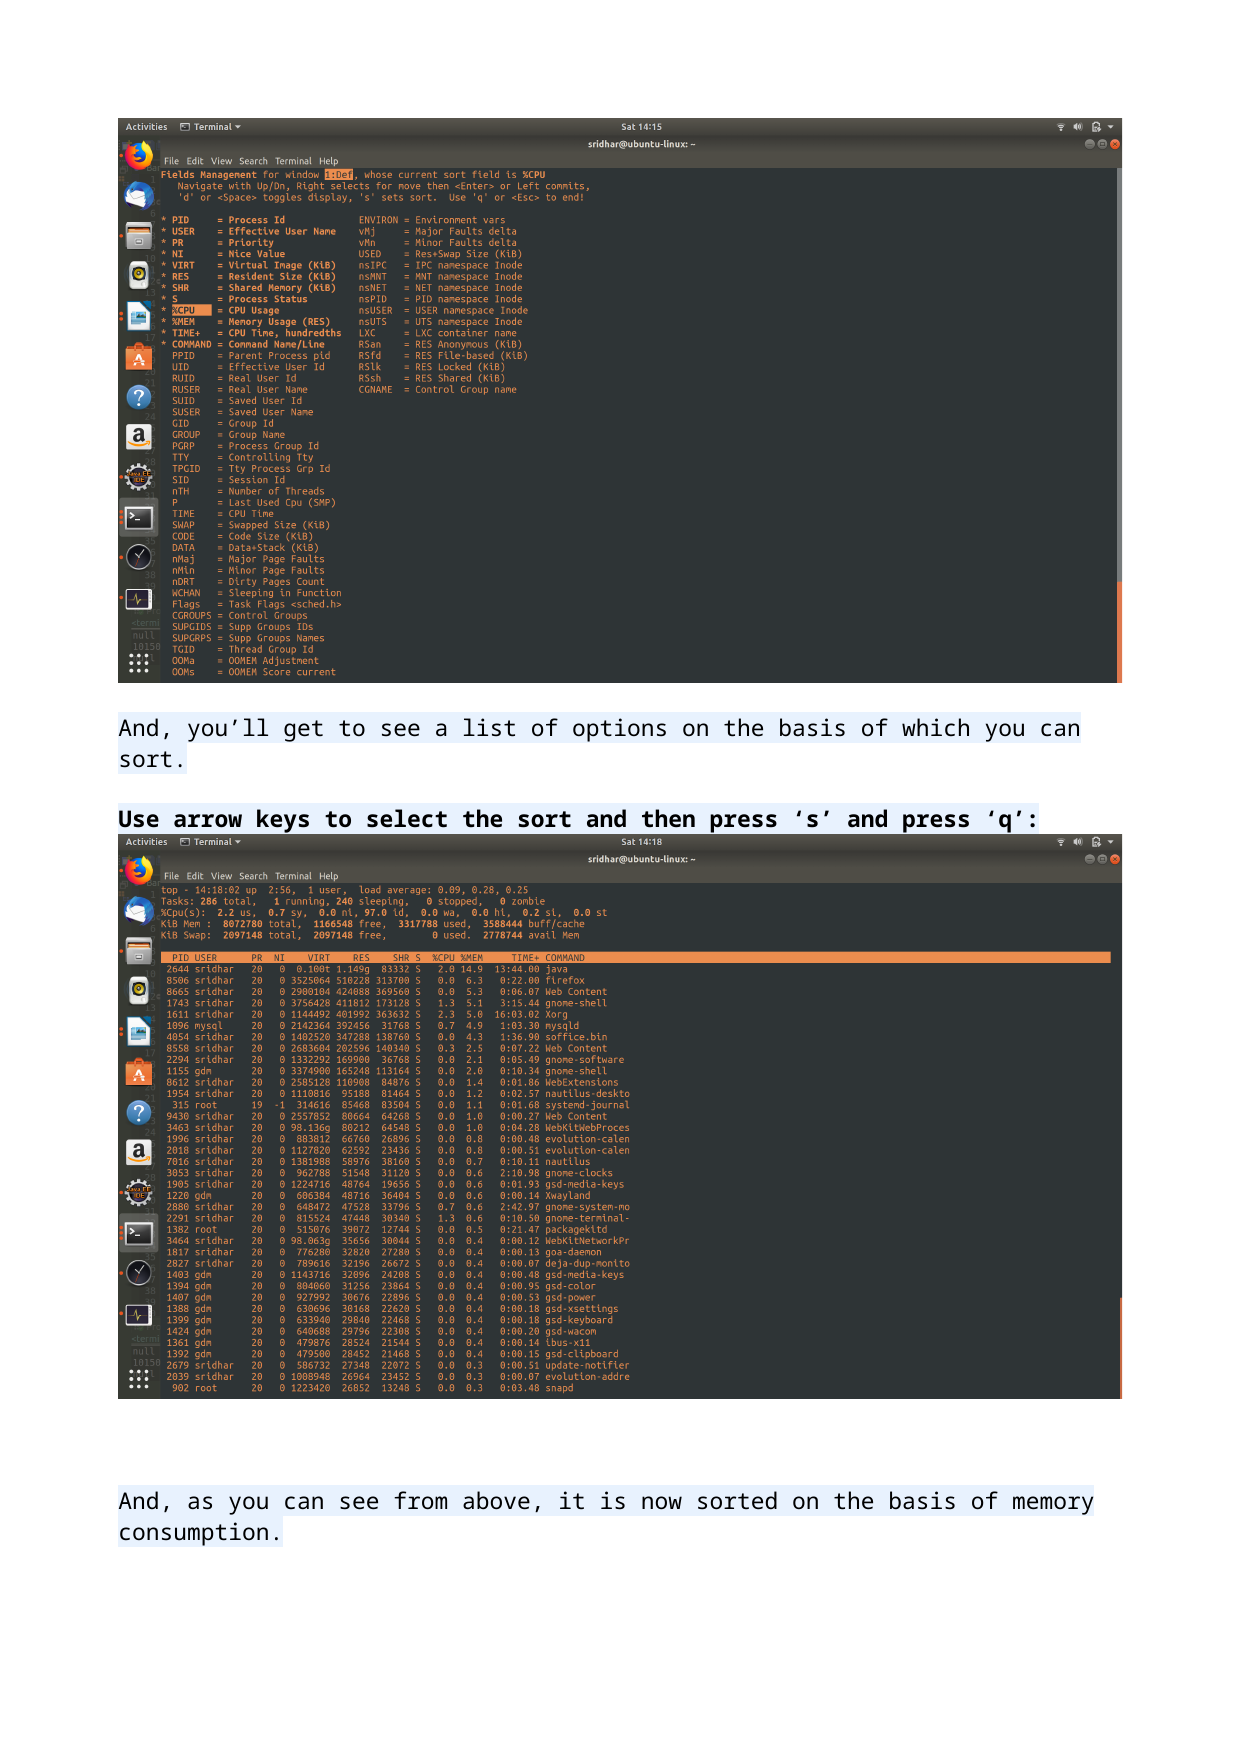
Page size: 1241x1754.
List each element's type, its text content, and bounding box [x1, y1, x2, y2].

text Use arrow keys to select the sort and then press ‘s’ and press ‘q’: [118, 803, 1122, 834]
text And, you’ll get to see a list of options on the basis of which you can sort. [118, 712, 1122, 774]
text And, as you can see from above, it is now sorted on the basis of memory consumption. [118, 1485, 1122, 1547]
picture [118, 834, 1123, 1399]
picture [118, 118, 1123, 683]
